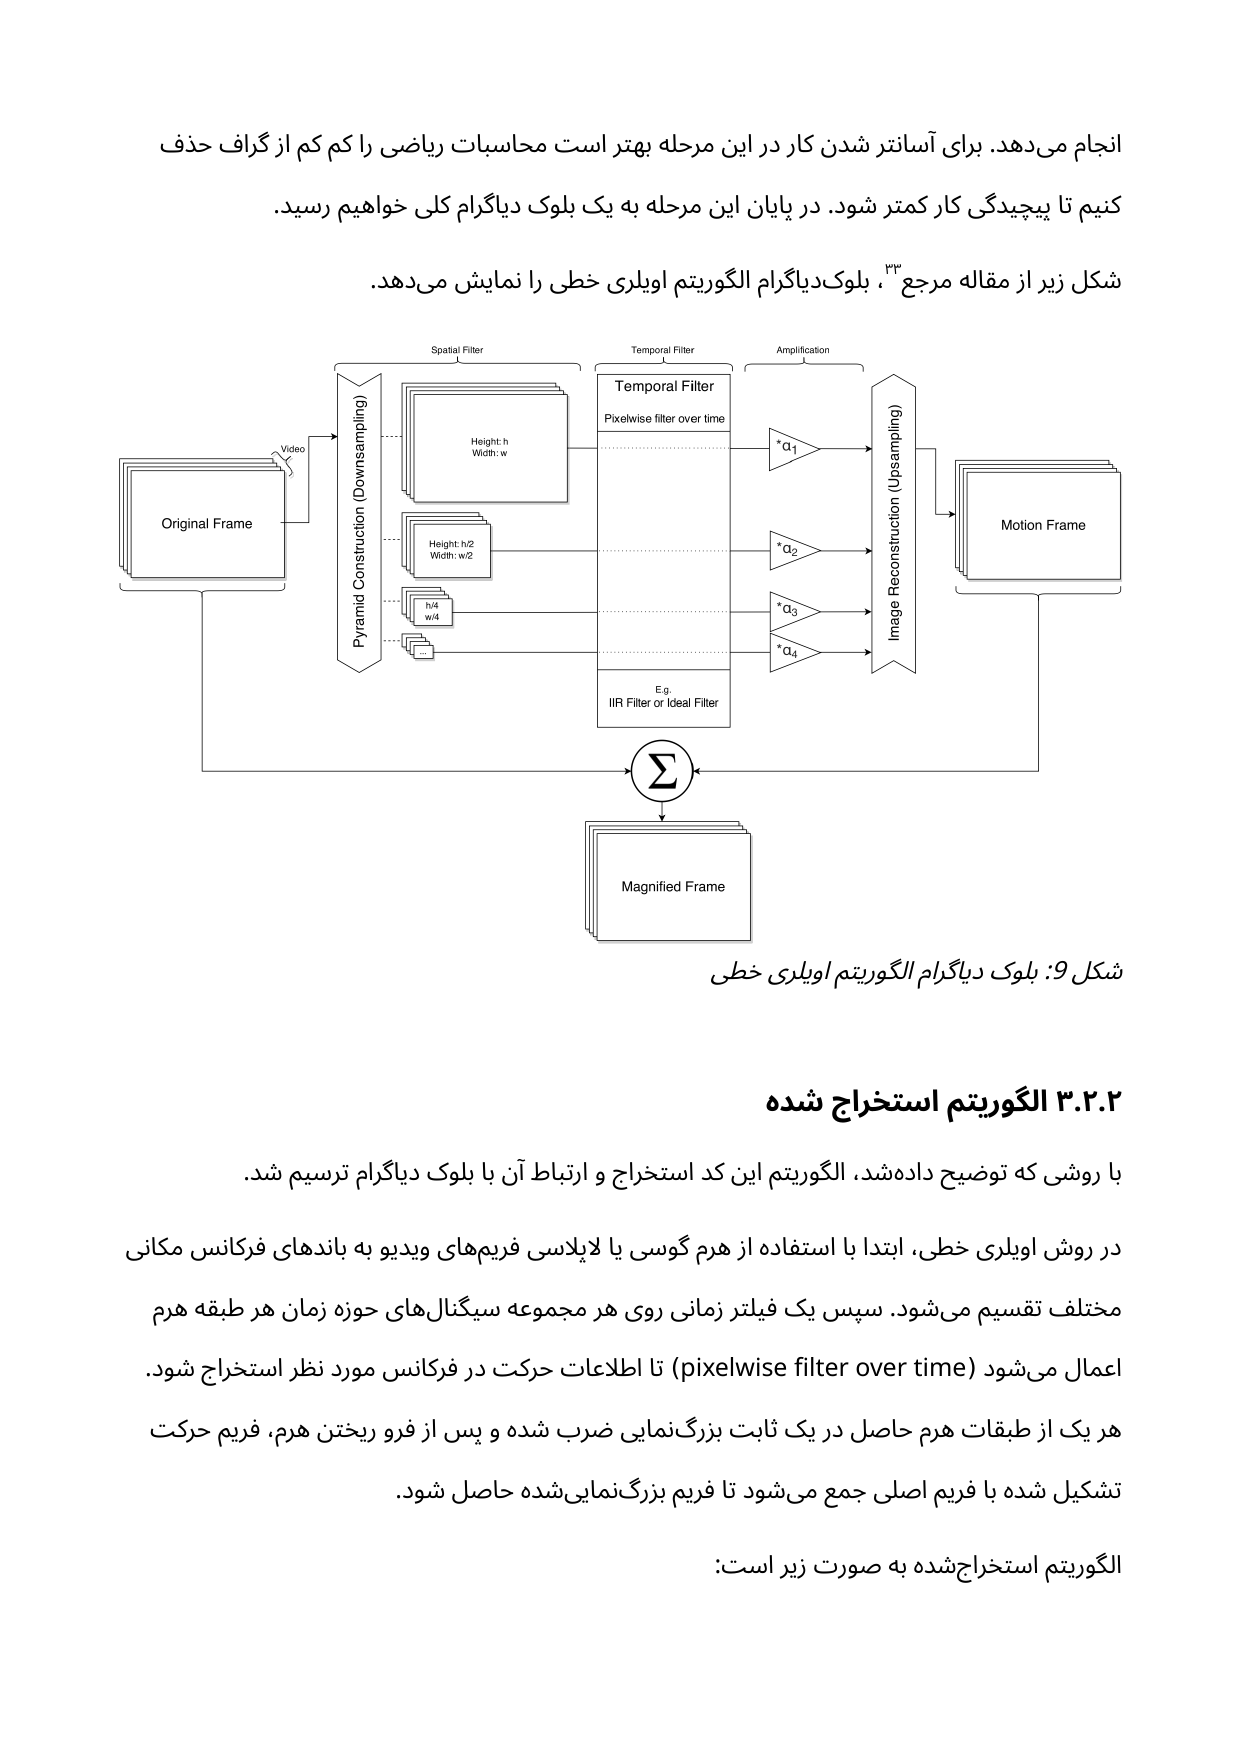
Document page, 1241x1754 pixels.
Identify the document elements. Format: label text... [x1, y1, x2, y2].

text در این بخش به تحلیل و درک اجزای مختلف سیستم پرداخته می‌شود. برای این منظور باید مسیر اصلی جریان سیگنال را تشخیص داده و سپس بخش‌های مختلف آن را پیدا کنیم. برای این کار باید به این نکته توجه کنیم که هر بخش از بلوک دیاگرام تنها یک کار انجام می‌دهد و آن کار را کاملاً مستقل از بقیه بخش‌ها انجام می‌دهد. برای آسانتر شدن کار در این مرحله بهتر است محاسبات ریاضی را کم کم از گراف حذف کنیم تا پیچیدگی کار کمتر شود. در پایان این مرحله به یک بلوک دیاگرام کلی خواهیم رسید. [118, 118, 1122, 232]
text الگوریتم استخراج‌شده به صورت زیر است: [118, 1539, 1122, 1592]
picture [118, 342, 1123, 945]
text شکل 9: بلوک دیاگرام الگوریتم اویلری خطی [118, 945, 1122, 998]
text شکل زیر از مقاله مرجع­، بلوک‌دیاگرام الگوریتم اویلری خطی را نمایش می‌دهد. [118, 254, 1122, 307]
text با روشی که توضیح داده‌شد، الگوریتم این کد استخراج و ارتباط آن با بلوک دیاگرام ترسیم شد. [118, 1146, 1122, 1198]
subtitle الگوریتم استخراج شده [118, 1071, 1122, 1133]
text در روش اویلری خطی، ابتدا با استفاده از هرم گوسی یا لاپلاسی فریم‌های ویدیو به باندهای فرکانس مکانی مختلف تقسیم می‌شود. سپس یک فیلتر زمانی روی هر مجموعه سیگنال‌های حوزه زمان هر طبقه هرم اعمال می‌شود (pixelwise filter over time) تا اطلاعات حرکت در فرکانس مورد نظر استخراج شود. هر یک از طبقات هرم حاصل در یک ثابت بزرگ‌نمایی ضرب شده و پس از فرو ریختن هرم، فریم حرکت تشکیل شده با فریم اصلی جمع می‌شود تا فریم بزرگ‌نمایی‌شده حاصل شود. [118, 1221, 1122, 1517]
